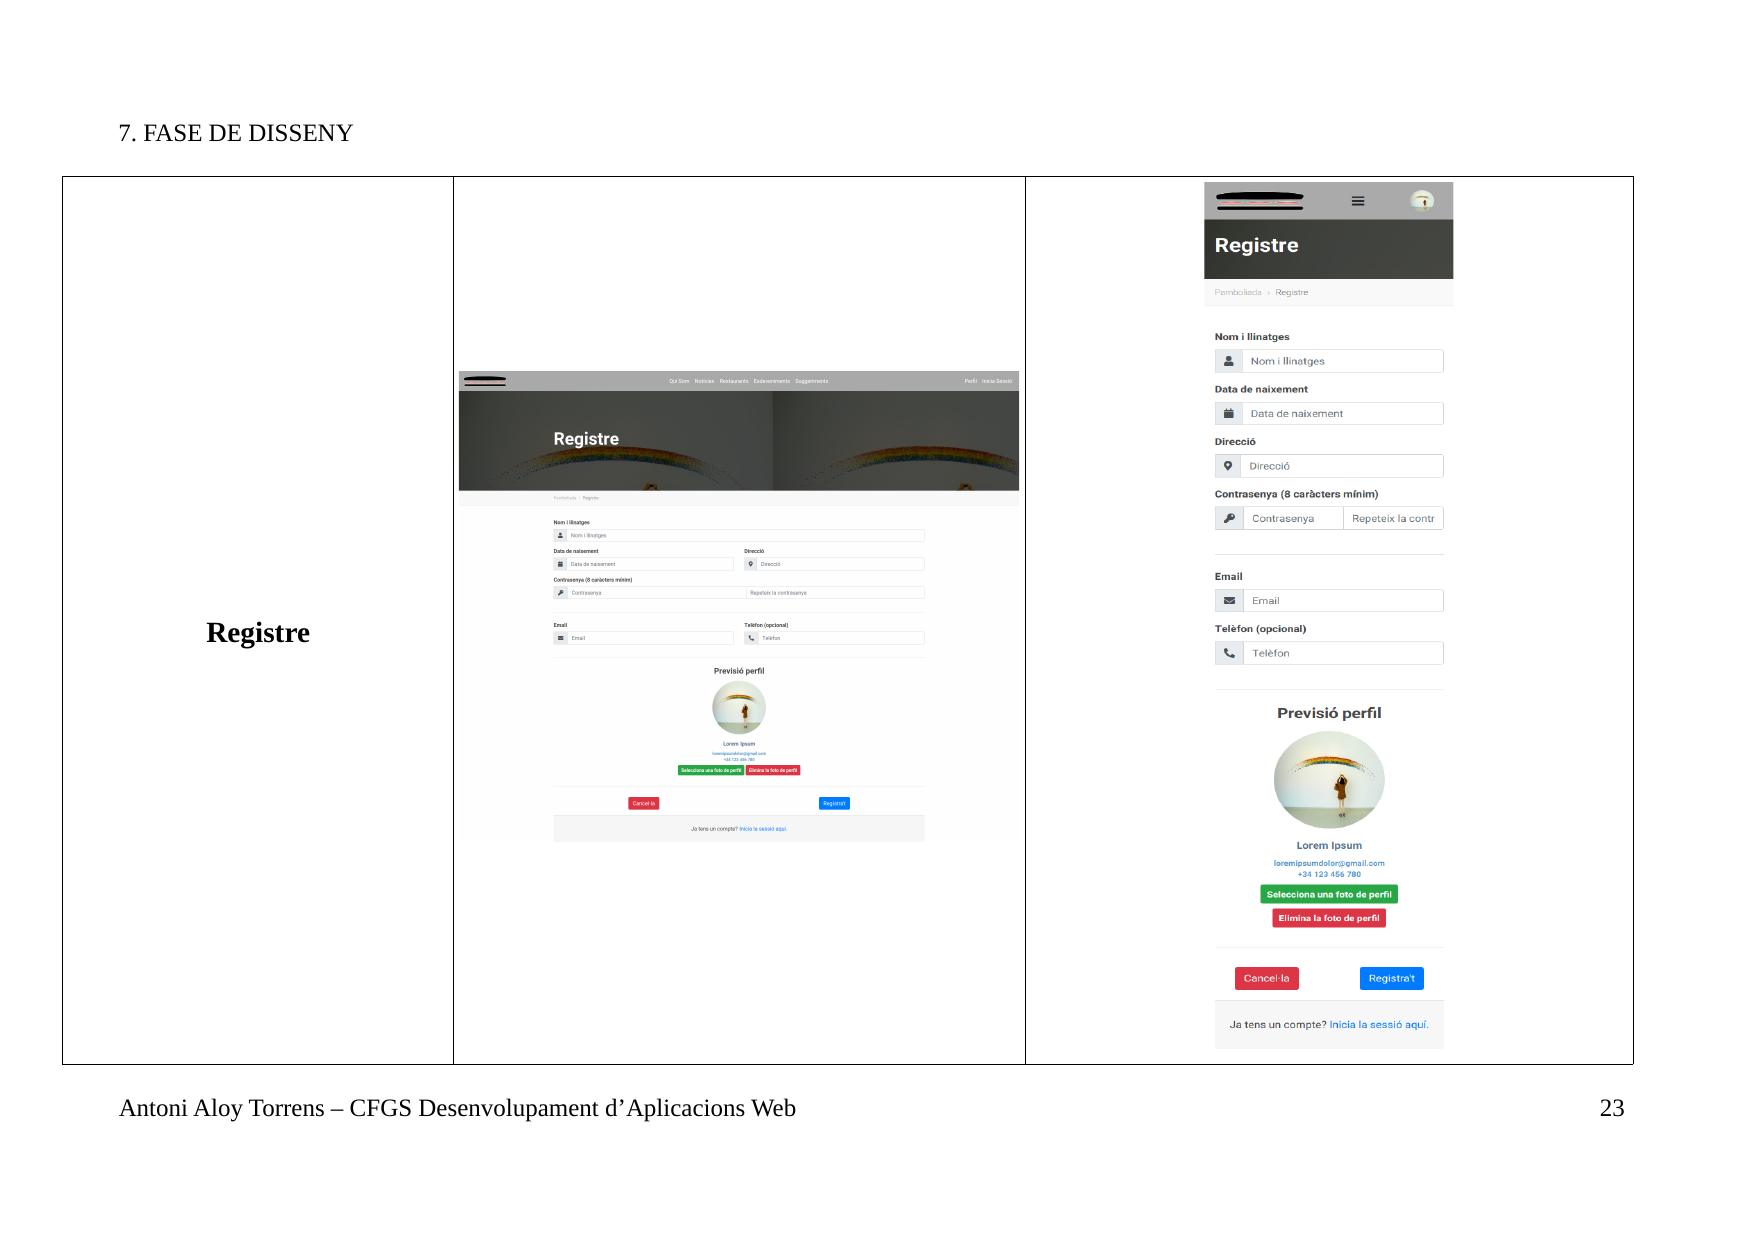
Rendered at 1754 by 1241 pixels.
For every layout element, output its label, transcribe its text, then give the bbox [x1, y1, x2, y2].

table_cell [454, 177, 1025, 1064]
table_cell Registre [63, 177, 453, 1064]
table_cell [1026, 177, 1633, 1064]
picture [458, 371, 1020, 842]
picture [1204, 182, 1454, 1049]
